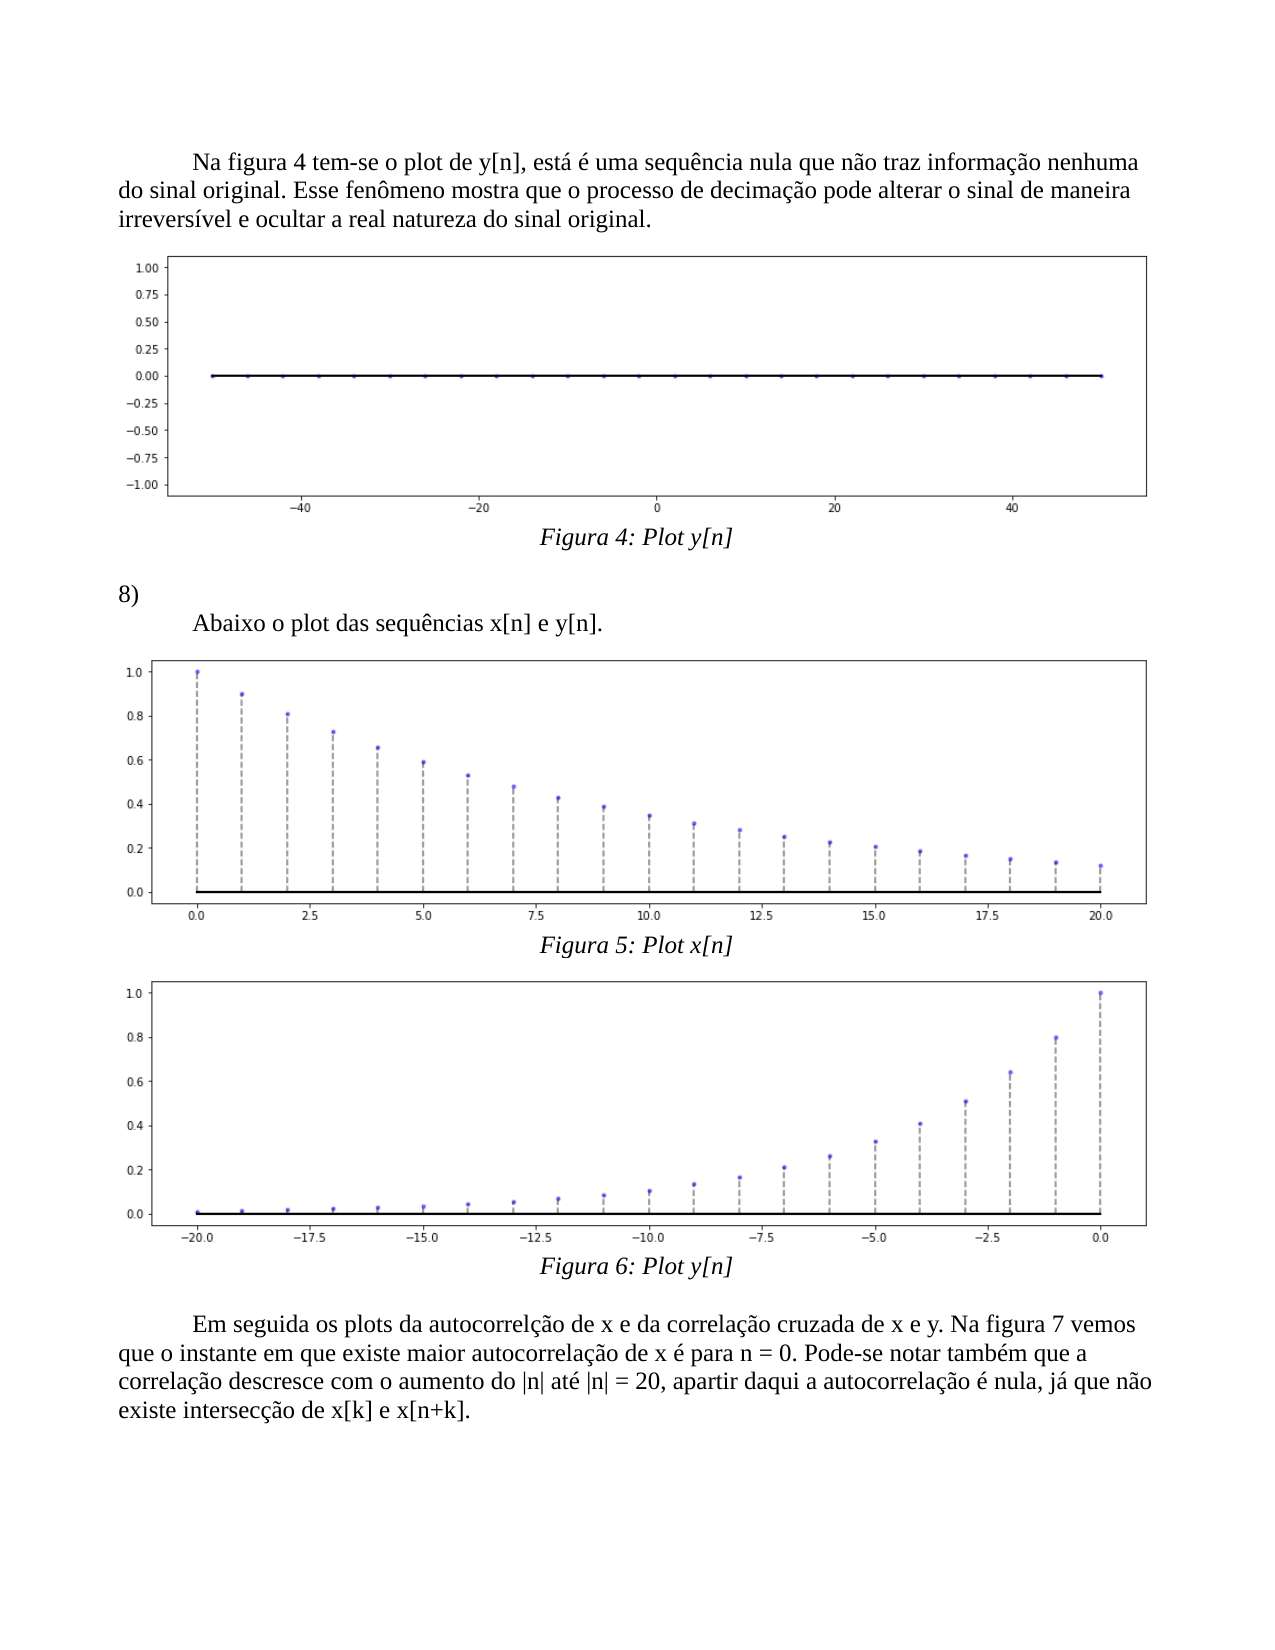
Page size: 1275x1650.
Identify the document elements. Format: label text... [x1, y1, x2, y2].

picture [118, 649, 1157, 930]
text Figura 6: Plot y[n] [118, 1252, 1157, 1280]
text Na figura 4 tem-se o plot de y[n], está é uma sequência nula que não traz informação nenhuma do sinal original. Esse fenômeno mostra que o processo de decimação pode alterar o sinal de maneira irreversível e ocultar a real natureza do sinal original. [118, 147, 1157, 233]
text Em seguida os plots da autocorrelção de x e da correlação cruzada de x e y. Na figura 7 vemos que o instante em que existe maior autocorrelação de x é para n = 0. Pode-se notar também que a correlação descresce com o aumento do |n| até |n| = 20, apartir daqui a autocorrelação é nula, já que não existe intersecção de x[k] e x[n+k]. [118, 1309, 1157, 1424]
text Figura 4: Plot y[n] [118, 522, 1157, 550]
text Abaixo o plot das sequências x[n] e y[n]. [118, 608, 1157, 637]
text 8) [118, 579, 1157, 608]
text Figura 5: Plot x[n] [118, 930, 1157, 958]
picture [118, 971, 1157, 1252]
picture [118, 245, 1157, 522]
